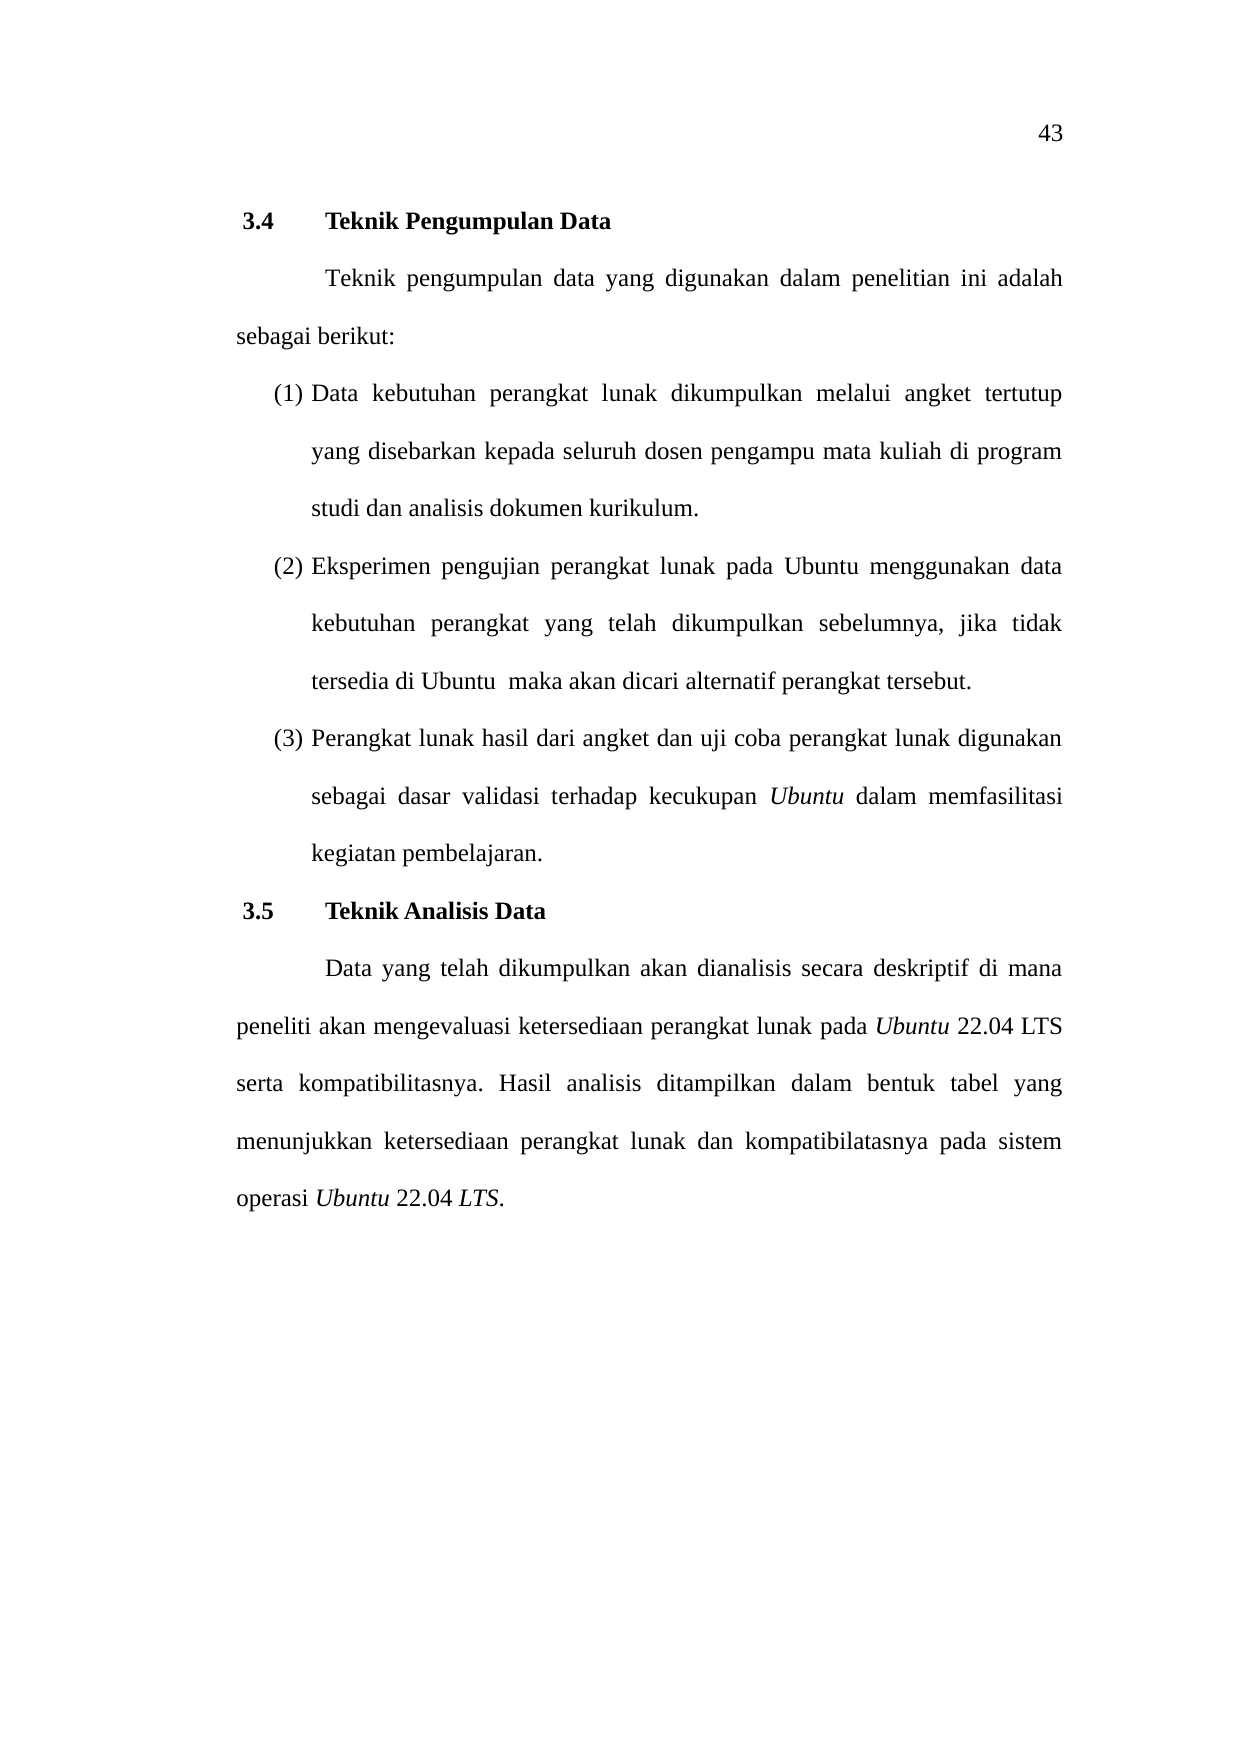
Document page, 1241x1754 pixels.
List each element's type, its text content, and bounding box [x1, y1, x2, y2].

list Perangkat lunak hasil dari angket dan uji coba perangkat lunak digunakan sebagai dasar validasi terhadap kecukupan Ubuntu dalam memfasilitasi kegiatan pembelajaran. [274, 723, 1063, 867]
list Eksperimen pengujian perangkat lunak pada Ubuntu menggunakan data kebutuhan perangkat yang telah dikumpulkan sebelumnya, jika tidak tersedia di Ubuntu maka akan dicari alternatif perangkat tersebut. [274, 551, 1063, 695]
list Data kebutuhan perangkat lunak dikumpulkan melalui angket tertutup yang disebarkan kepada seluruh dosen pengampu mata kuliah di program studi dan analisis dokumen kurikulum. [274, 378, 1063, 522]
text Teknik pengumpulan data yang digunakan dalam penelitian ini adalah sebagai berikut: [236, 263, 1063, 350]
text Data yang telah dikumpulkan akan dianalisis secara deskriptif di mana peneliti akan mengevaluasi ketersediaan perangkat lunak pada Ubuntu 22.04 LTS serta kompatibilitasnya. Hasil analisis ditampilkan dalam bentuk tabel yang menunjukkan ketersediaan perangkat lunak dan kompatibilatasnya pada sistem operasi Ubuntu 22.04 LTS. [236, 953, 1063, 1212]
subtitle Teknik Pengumpulan Data [236, 206, 1063, 235]
subtitle Teknik Analisis Data [236, 896, 1063, 925]
